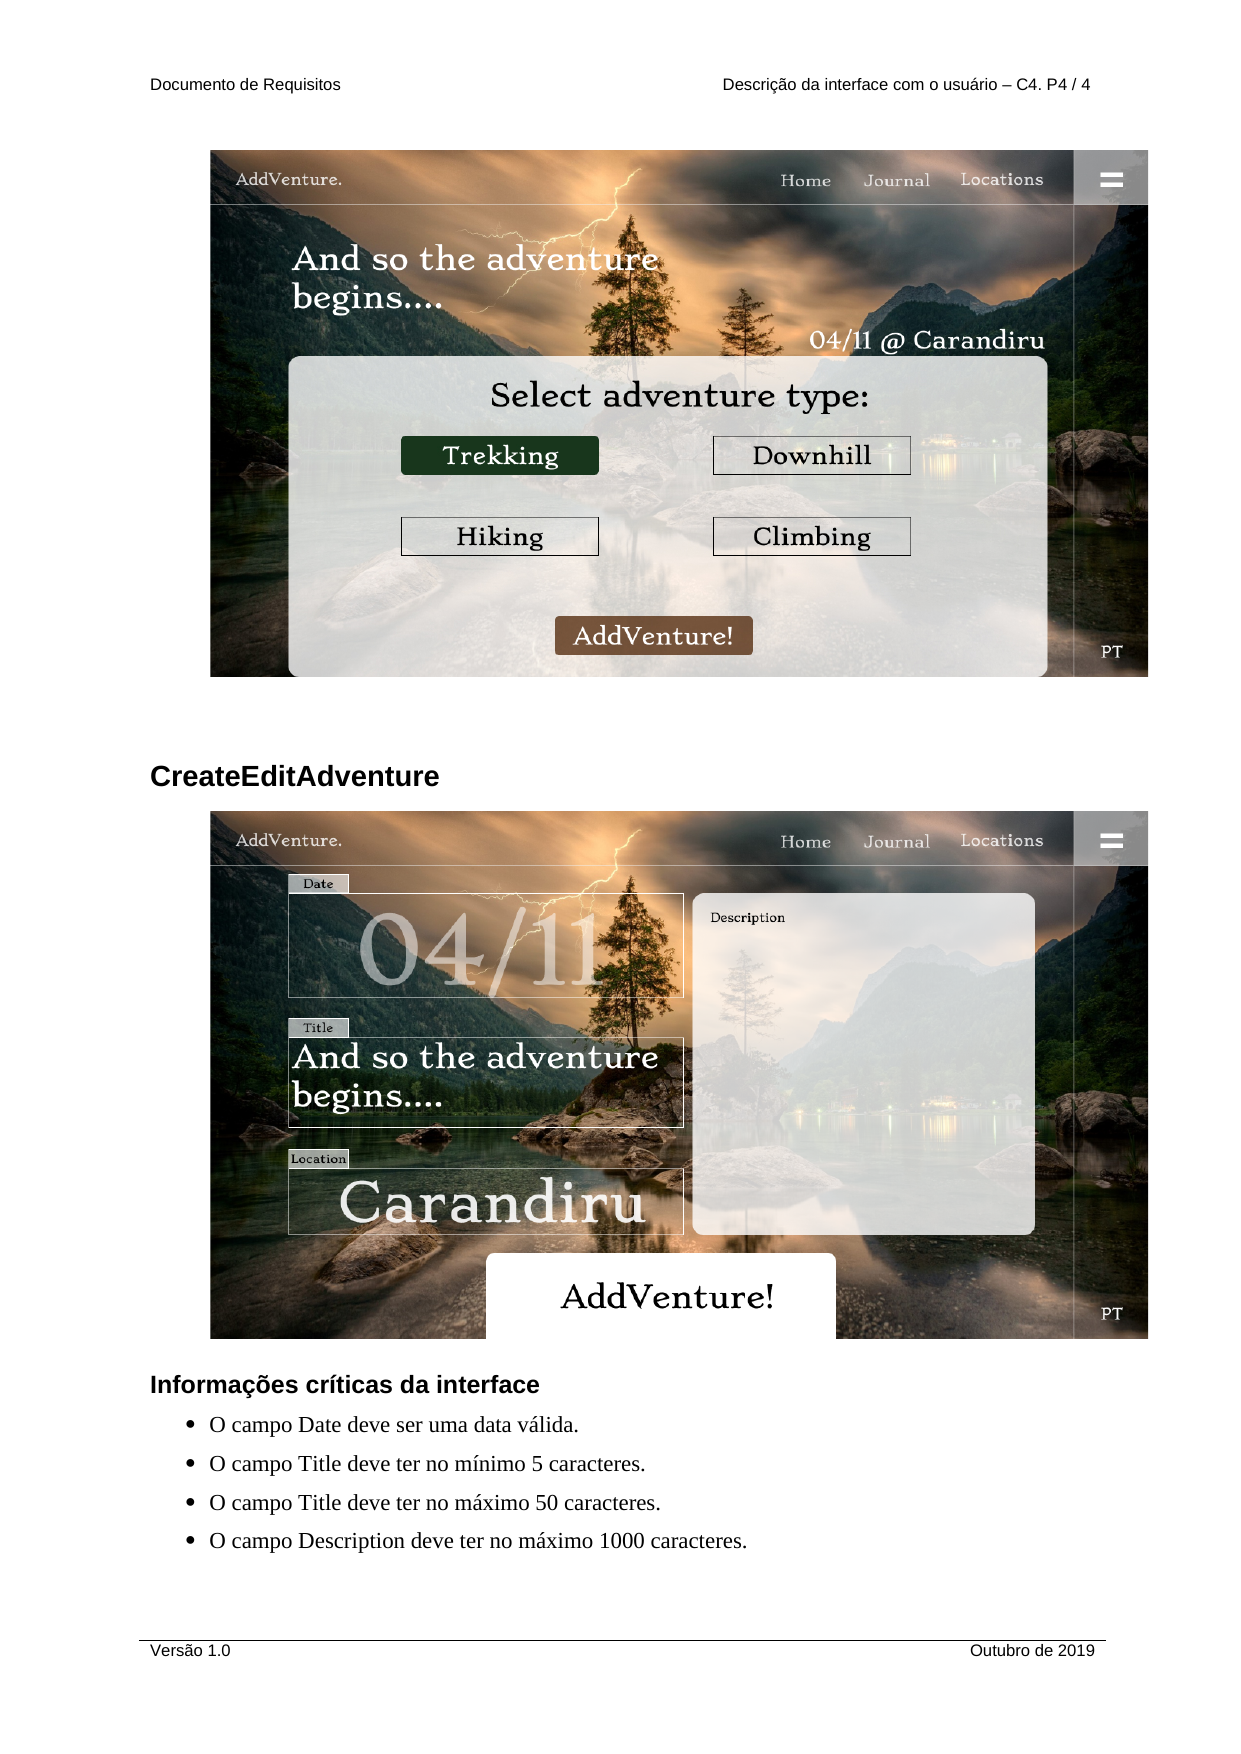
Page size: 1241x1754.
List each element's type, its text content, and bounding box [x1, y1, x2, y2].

list O campo Title deve ter no máximo 50 caracteres. [186, 1489, 1090, 1515]
list O campo Description deve ter no máximo 1000 caracteres. [186, 1527, 1090, 1554]
picture [210, 811, 1149, 1339]
subtitle Informações críticas da interface [150, 1370, 1090, 1398]
picture [210, 150, 1149, 677]
subtitle CreateEditAdventure [150, 759, 1090, 793]
list O campo Date deve ser uma data válida. [186, 1411, 1090, 1437]
list O campo Title deve ter no mínimo 5 caracteres. [186, 1450, 1090, 1476]
